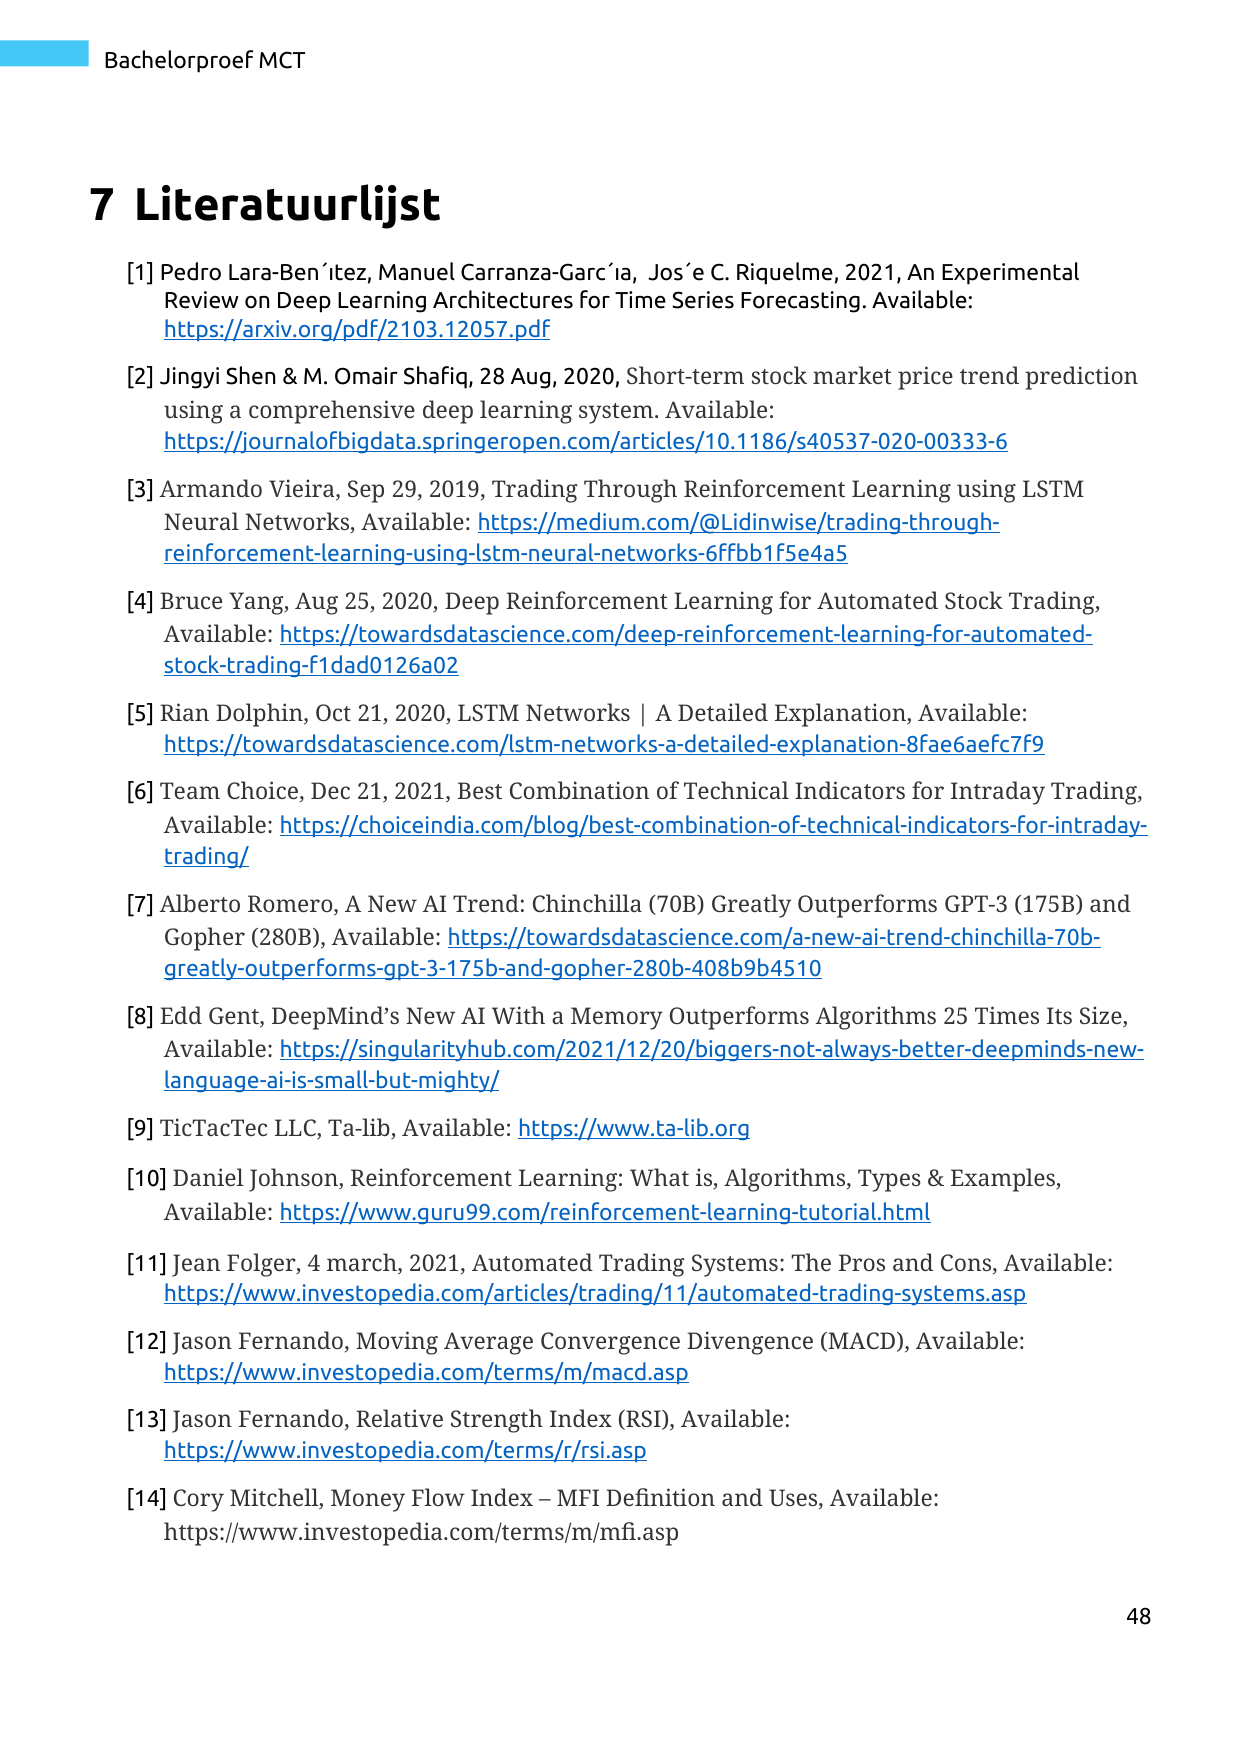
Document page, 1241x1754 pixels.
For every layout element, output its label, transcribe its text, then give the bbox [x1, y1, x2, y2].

list Bruce Yang, Aug 25, 2020, Deep Reinforcement Learning for Automated Stock Trading, Available: https://towardsdatascience.com/deep-reinforcement-learning-for-automated-stock-trading-f1dad0126a02 [126, 585, 1152, 678]
list Pedro Lara-Ben´ıtez, Manuel Carranza-Garc´ıa, Jos´e C. Riquelme, 2021, An Experimental Review on Deep Learning Architectures for Time Series Forecasting. Available: https://arxiv.org/pdf/2103.12057.pdf [126, 258, 1152, 342]
list TicTacTec LLC, Ta-lib, Available: https://www.ta-lib.org [126, 1112, 1152, 1143]
list Alberto Romero, A New AI Trend: Chinchilla (70B) Greatly Outperforms GPT-3 (175B) and Gopher (280B), Available: https://towardsdatascience.com/a-new-ai-trend-chinchilla-70b-greatly-outperforms-gpt-3-175b-and-gopher-280b-408b9b4510 [126, 887, 1152, 981]
list Rian Dolphin, Oct 21, 2020, LSTM Networks | A Detailed Explanation, Available: https://towardsdatascience.com/lstm-networks-a-detailed-explanation-8fae6aefc7f9 [126, 697, 1152, 757]
list Edd Gent, DeepMind’s New AI With a Memory Outperforms Algorithms 25 Times Its Size, Available: https://singularityhub.com/2021/12/20/biggers-not-always-better-deepminds-new-language-ai-is-small-but-mighty/ [126, 1000, 1152, 1093]
list Jason Fernando, Relative Strength Index (RSI), Available: https://www.investopedia.com/terms/r/rsi.asp [126, 1403, 1152, 1463]
subtitle Literatuurlijst [89, 177, 1152, 229]
list Daniel Johnson, Reinforcement Learning: What is, Algorithms, Types & Examples, Available: https://www.guru99.com/reinforcement-learning-tutorial.html [126, 1162, 1152, 1227]
list Jingyi Shen & M. Omair Shafiq, 28 Aug, 2020, Short-term stock market price trend prediction using a comprehensive deep learning system. Available: https://journalofbigdata.springeropen.com/articles/10.1186/s40537-020-00333-6 [126, 360, 1152, 454]
list Jason Fernando, Moving Average Convergence Divengence (MACD), Available: https://www.investopedia.com/terms/m/macd.asp [126, 1325, 1152, 1384]
list Armando Vieira, Sep 29, 2019, Trading Through Reinforcement Learning using LSTM Neural Networks, Available: https://medium.com/@Lidinwise/trading-through-reinforcement-learning-using-lstm-neural-networks-6ffbb1f5e4a5 [126, 472, 1152, 566]
list Cory Mitchell, Money Flow Index – MFI Definition and Uses, Available: https://www.investopedia.com/terms/m/mfi.asp [126, 1482, 1152, 1547]
list Team Choice, Dec 21, 2021, Best Combination of Technical Indicators for Intraday Trading, Available: https://choiceindia.com/blog/best-combination-of-technical-indicators-for-intraday-trading/ [126, 775, 1152, 869]
list Jean Folger, 4 march, 2021, Automated Trading Systems: The Pros and Cons, Available: https://www.investopedia.com/articles/trading/11/automated-trading-systems.asp [126, 1246, 1152, 1306]
